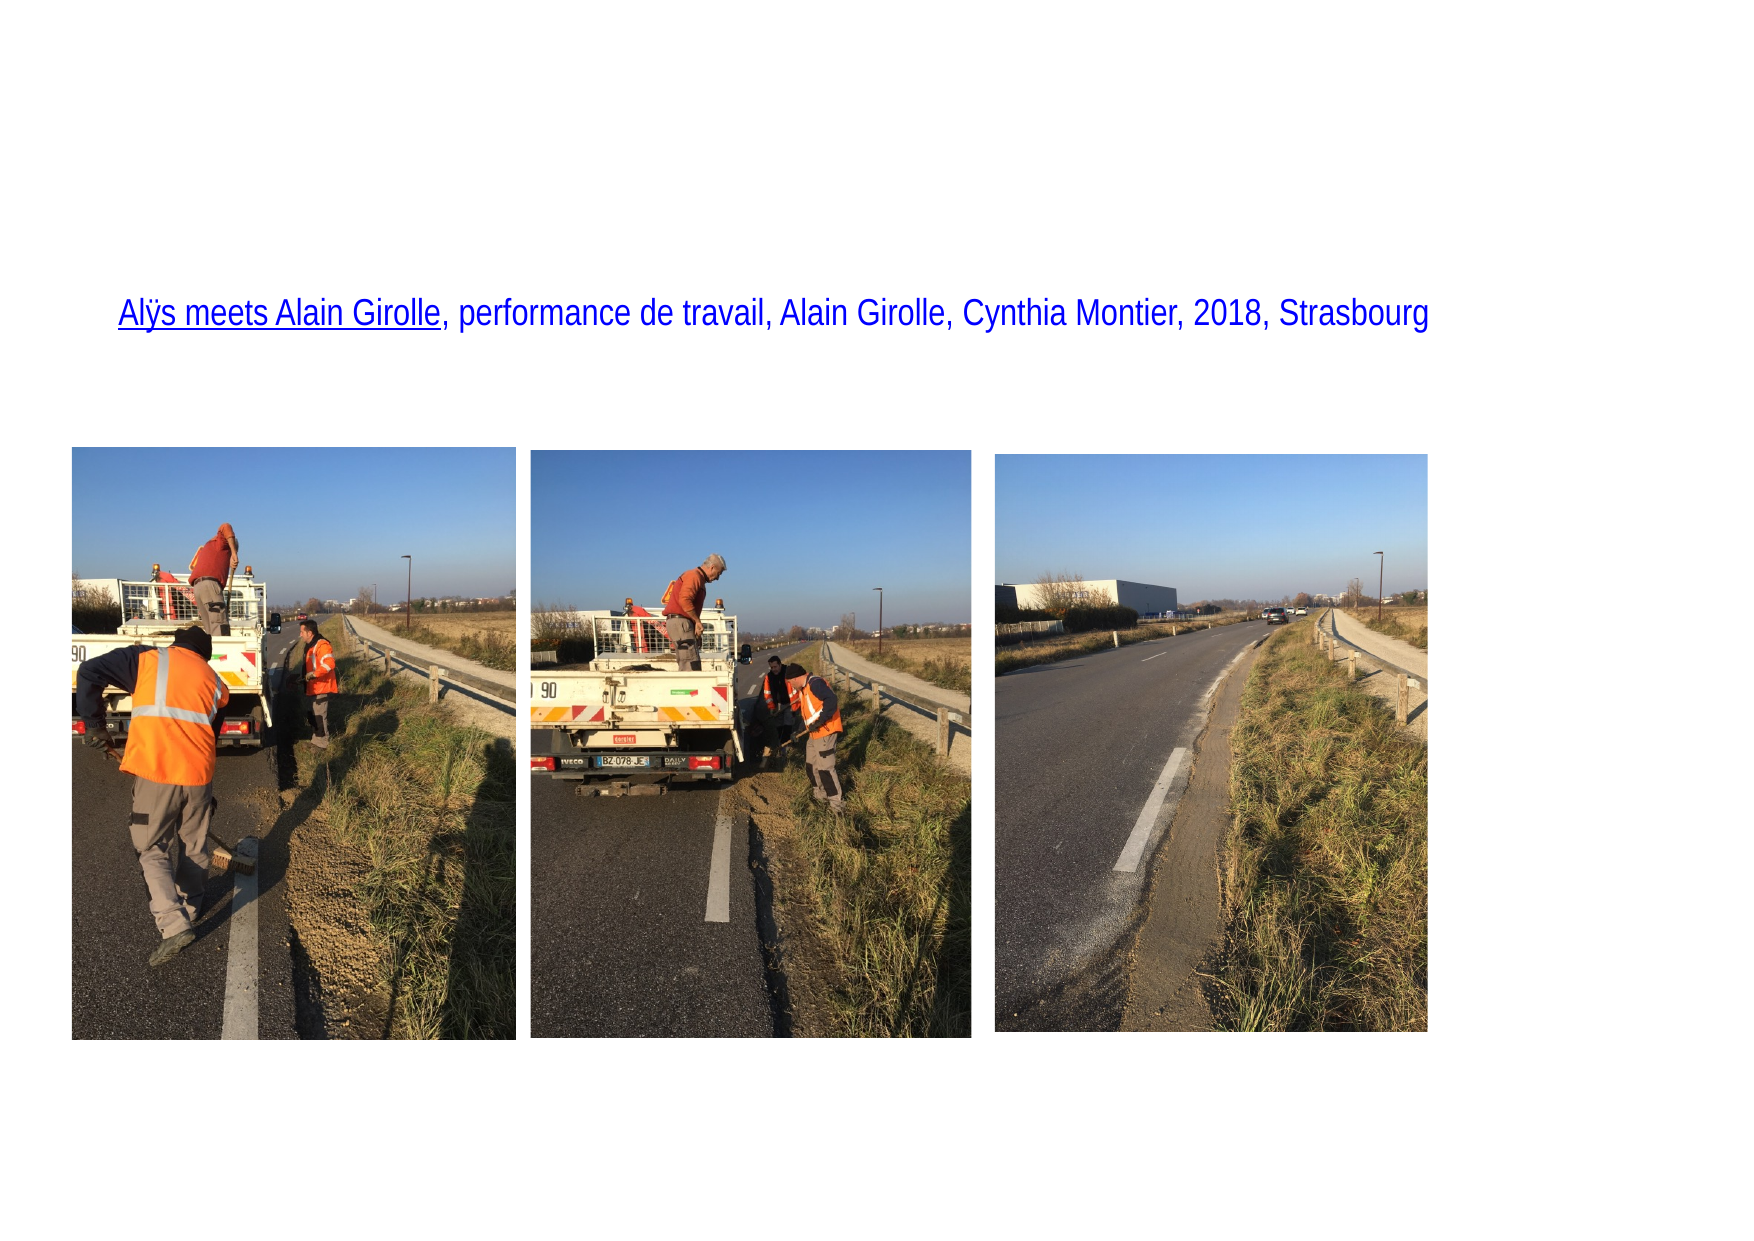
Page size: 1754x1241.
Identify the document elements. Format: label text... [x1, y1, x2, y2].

text Alÿs meets Alain Girolle, performance de travail, Alain Girolle, Cynthia Montier, 2018, Strasbourg [118, 291, 1636, 334]
picture [994, 454, 1428, 1032]
picture [71, 447, 516, 1040]
picture [530, 450, 972, 1038]
